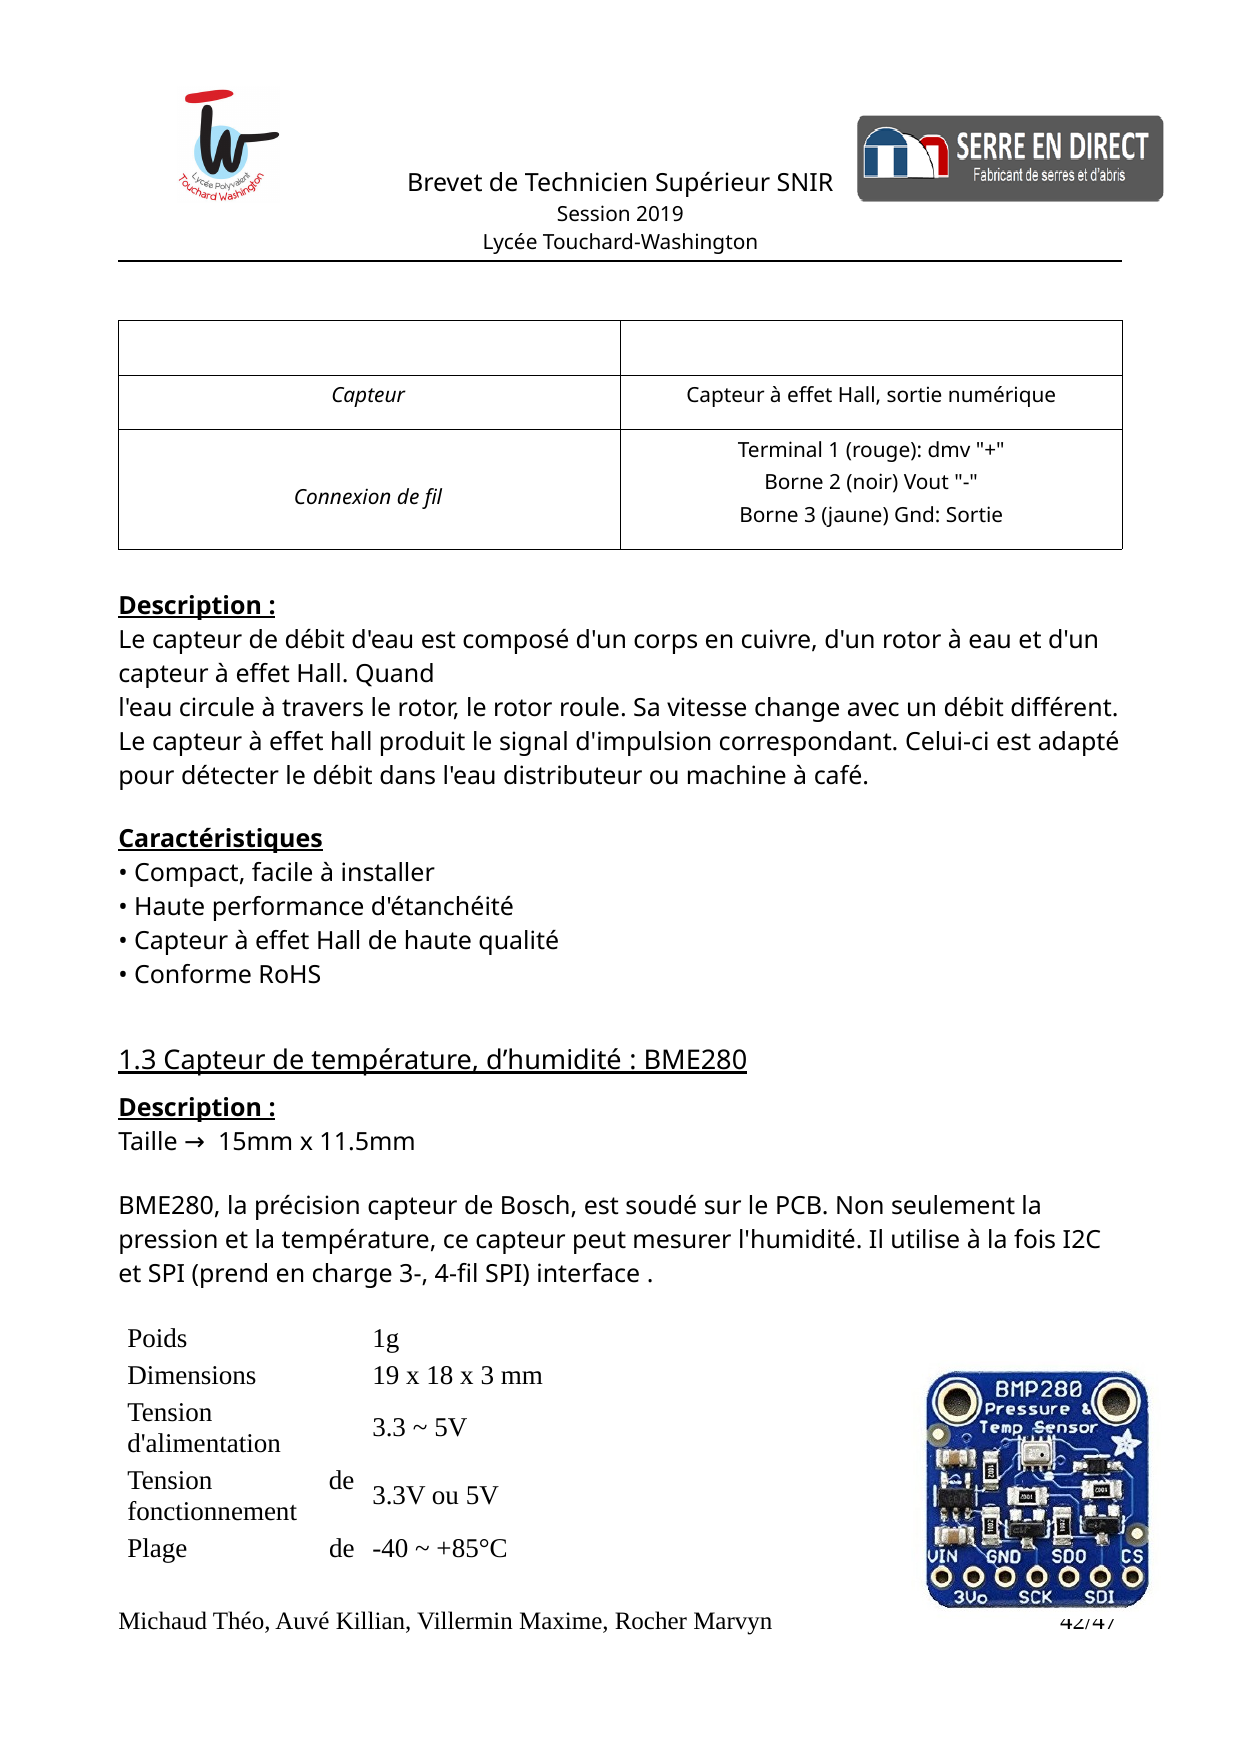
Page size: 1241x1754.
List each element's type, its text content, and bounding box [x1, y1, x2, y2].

picture [852, 113, 1167, 206]
text Description : [118, 1090, 1122, 1124]
table_cell [621, 321, 1122, 374]
table_header 1g [363, 1319, 715, 1356]
text Taille → 15mm x 11.5mm [118, 1124, 1122, 1158]
table_cell Tension d'alimentation [118, 1393, 363, 1461]
table_cell 3.3V ou 5V [363, 1461, 715, 1529]
table_cell Terminal 1 (rouge): dmv "+" Borne 2 (noir) Vout "-" Borne 3 (jaune) Gnd: Sortie [621, 430, 1122, 549]
table_cell Capteur à effet Hall, sortie numérique [621, 376, 1122, 429]
table_cell Tension de fonctionnement [118, 1461, 363, 1529]
text Description : [118, 587, 1122, 621]
table_cell Capteur [119, 376, 620, 429]
table_cell [119, 321, 620, 374]
table_cell Connexion de fil [119, 430, 620, 549]
table_cell 3.3 ~ 5V [363, 1393, 715, 1461]
table_cell Plage de [118, 1529, 363, 1566]
table_cell Dimensions [118, 1356, 363, 1393]
text BME280, la précision capteur de Bosch, est soudé sur le PCB. Non seulement la pression et la température, ce capteur peut mesurer l'humidité. Il utilise à la fois I2C et SPI (prend en charge 3-, 4-fil SPI) interface . [118, 1187, 1122, 1289]
table_header Poids [118, 1319, 363, 1356]
table_cell -40 ~ +85°C [363, 1529, 715, 1566]
text Le capteur de débit d'eau est composé d'un corps en cuivre, d'un rotor à eau et d'un capteur à effet Hall. Quand l'eau circule à travers le rotor, le rotor roule. Sa vitesse change avec un débit différent. Le capteur à effet hall produit le signal d'impulsion correspondant. Celui-ci est adapté pour détecter le débit dans l'eau distributeur ou machine à café. [118, 621, 1122, 792]
text Caractéristiques • Compact, facile à installer • Haute performance d'étanchéité • Capteur à effet Hall de haute qualité • Conforme RoHS [118, 820, 1122, 991]
subtitle 1.3 Capteur de température, d’humidité : BME280 [118, 1040, 1122, 1077]
table_cell 19 x 18 x 3 mm [363, 1356, 715, 1393]
picture [176, 86, 281, 203]
